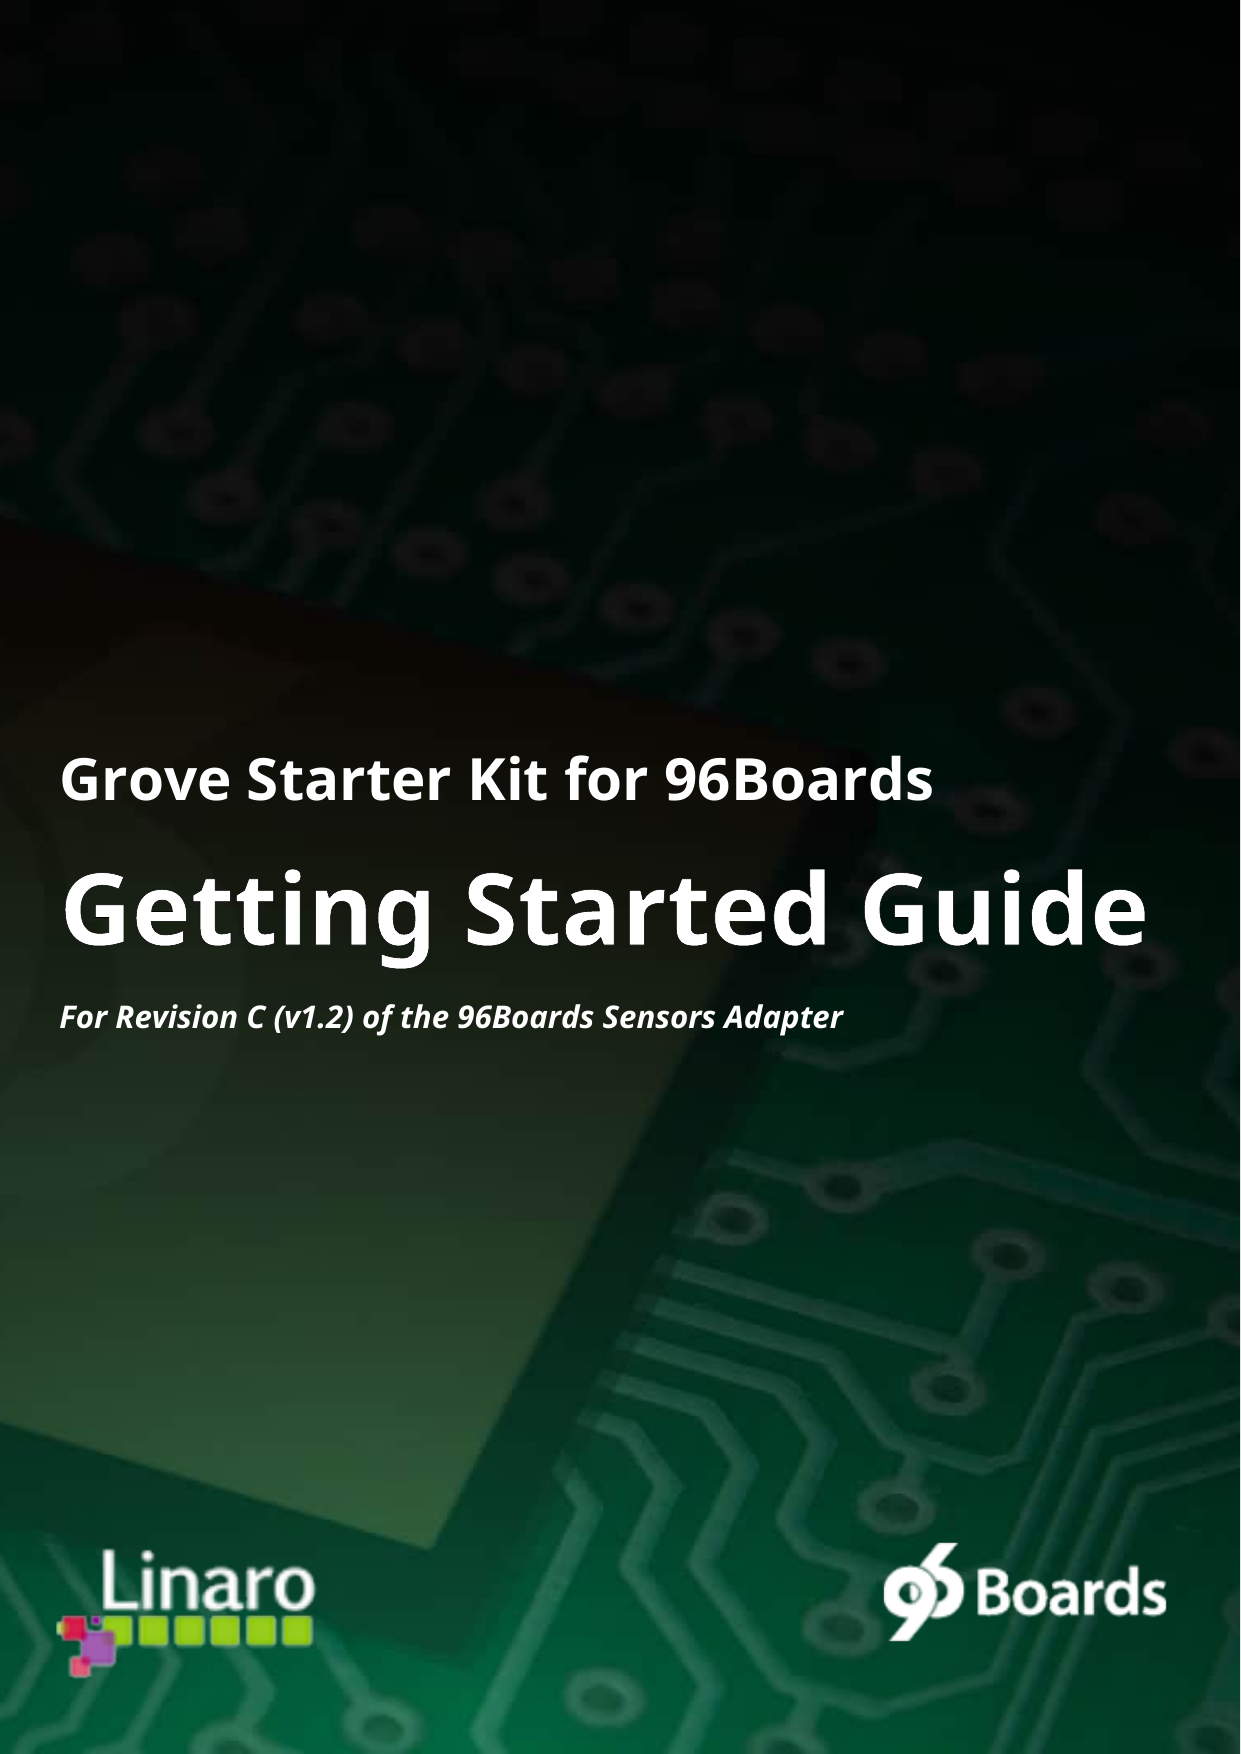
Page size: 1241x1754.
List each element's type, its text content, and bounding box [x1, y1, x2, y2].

picture [56, 1516, 321, 1705]
picture [882, 1541, 1169, 1644]
title Grove Starter Kit for 96Boards Getting Started Guide [59, 738, 1181, 974]
subtitle For Revision C (v1.2) of the 96Boards Sensors Adapter [59, 995, 1181, 1037]
